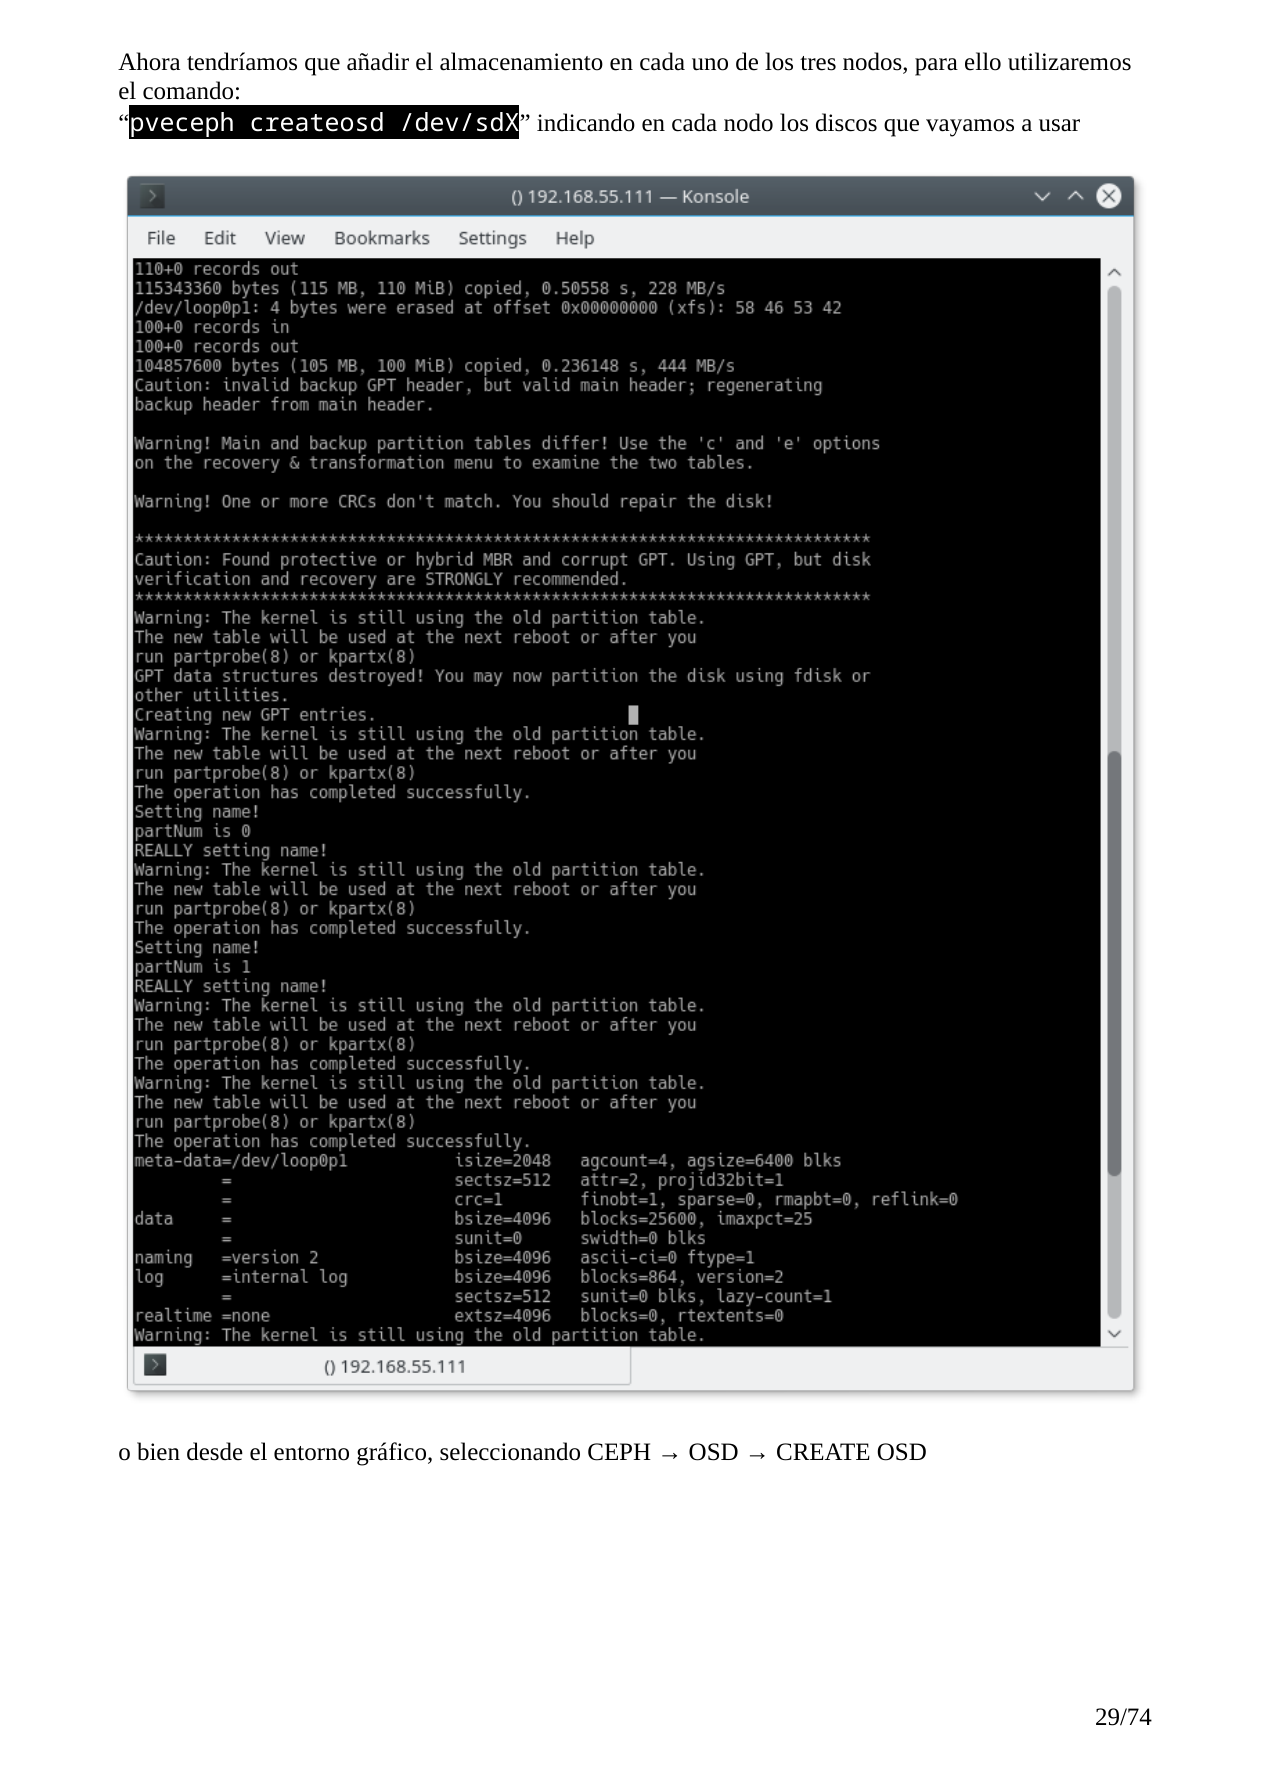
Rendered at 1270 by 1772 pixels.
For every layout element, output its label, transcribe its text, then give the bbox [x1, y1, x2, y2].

text Ahora tendríamos que añadir el almacenamiento en cada uno de los tres nodos, para ello utilizaremos el comando: [118, 47, 1152, 105]
picture [118, 167, 1152, 1409]
text “pveceph createosd /dev/sdX” indicando en cada nodo los discos que vayamos a usar [118, 105, 1152, 139]
text o bien desde el entorno gráfico, seleccionando CEPH → OSD → CREATE OSD [118, 1437, 1152, 1466]
